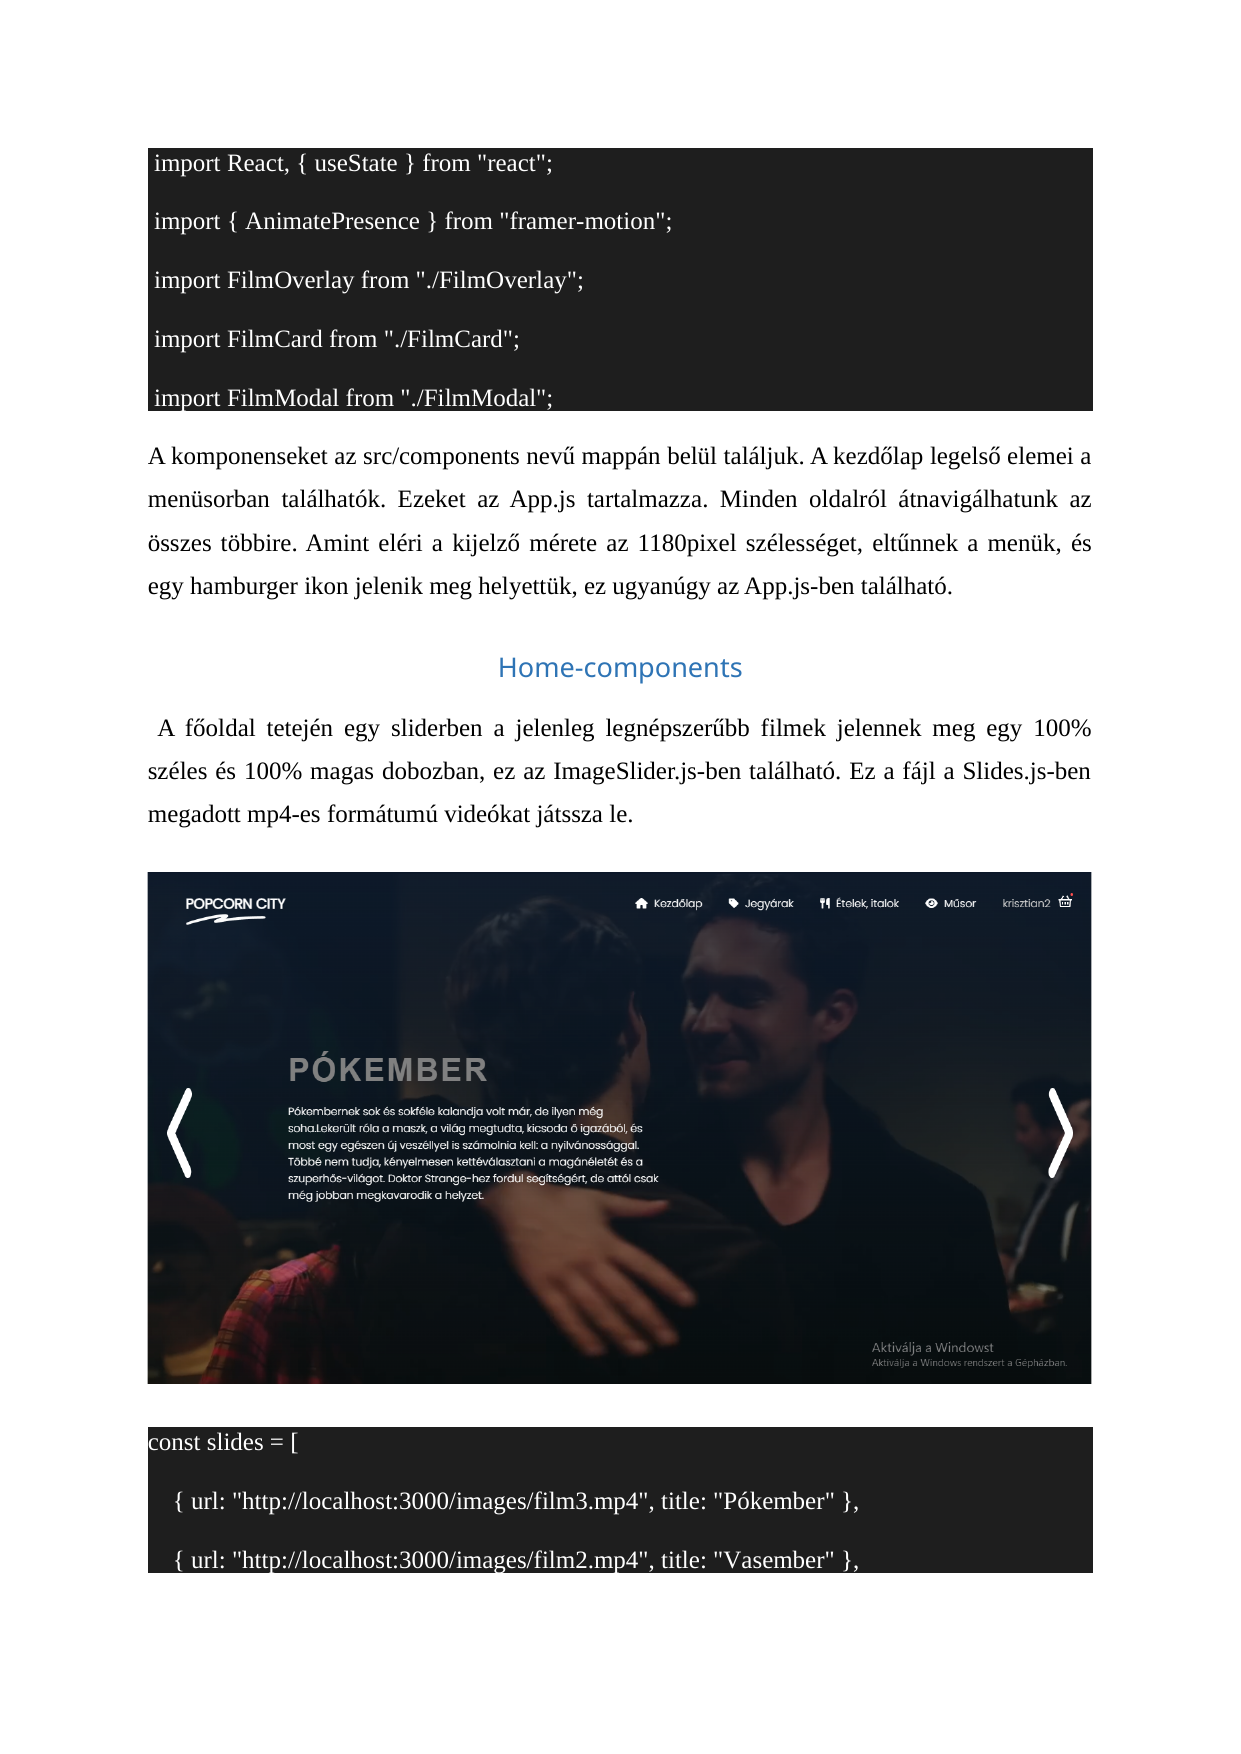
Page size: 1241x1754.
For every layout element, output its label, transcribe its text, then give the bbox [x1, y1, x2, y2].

text { url: "http://localhost:3000/images/film3.mp4", title: "Pókember" }, [148, 1486, 1093, 1515]
text A főoldal tetején egy sliderben a jelenleg legnépszerűbb filmek jelennek meg egy 100% széles és 100% magas dobozban, ez az ImageSlider.js-ben található. Ez a fájl a Slides.js-ben megadott mp4-es formátumú videókat játssza le. [148, 713, 1093, 828]
text import FilmCard from "./FilmCard"; [148, 324, 1093, 353]
subtitle Home-components [148, 648, 1093, 685]
text import FilmOverlay from "./FilmOverlay"; [148, 265, 1093, 294]
text import { AnimatePresence } from "framer-motion"; [148, 206, 1093, 235]
text import FilmModal from "./FilmModal"; [148, 383, 1093, 411]
text const slides = [ [148, 1427, 1093, 1456]
text import React, { useState } from "react"; [148, 148, 1093, 176]
text { url: "http://localhost:3000/images/film2.mp4", title: "Vasember" }, [148, 1545, 1093, 1573]
text A komponenseket az src/components nevű mappán belül találjuk. A kezdőlap legelső elemei a menüsorban találhatók. Ezeket az App.js tartalmazza. Minden oldalról átnavigálhatunk az összes többire. Amint eléri a kijelző mérete az 1180pixel szélességet, eltűnnek a menük, és egy hamburger ikon jelenik meg helyettük, ez ugyanúgy az App.js-ben található. [148, 441, 1093, 599]
